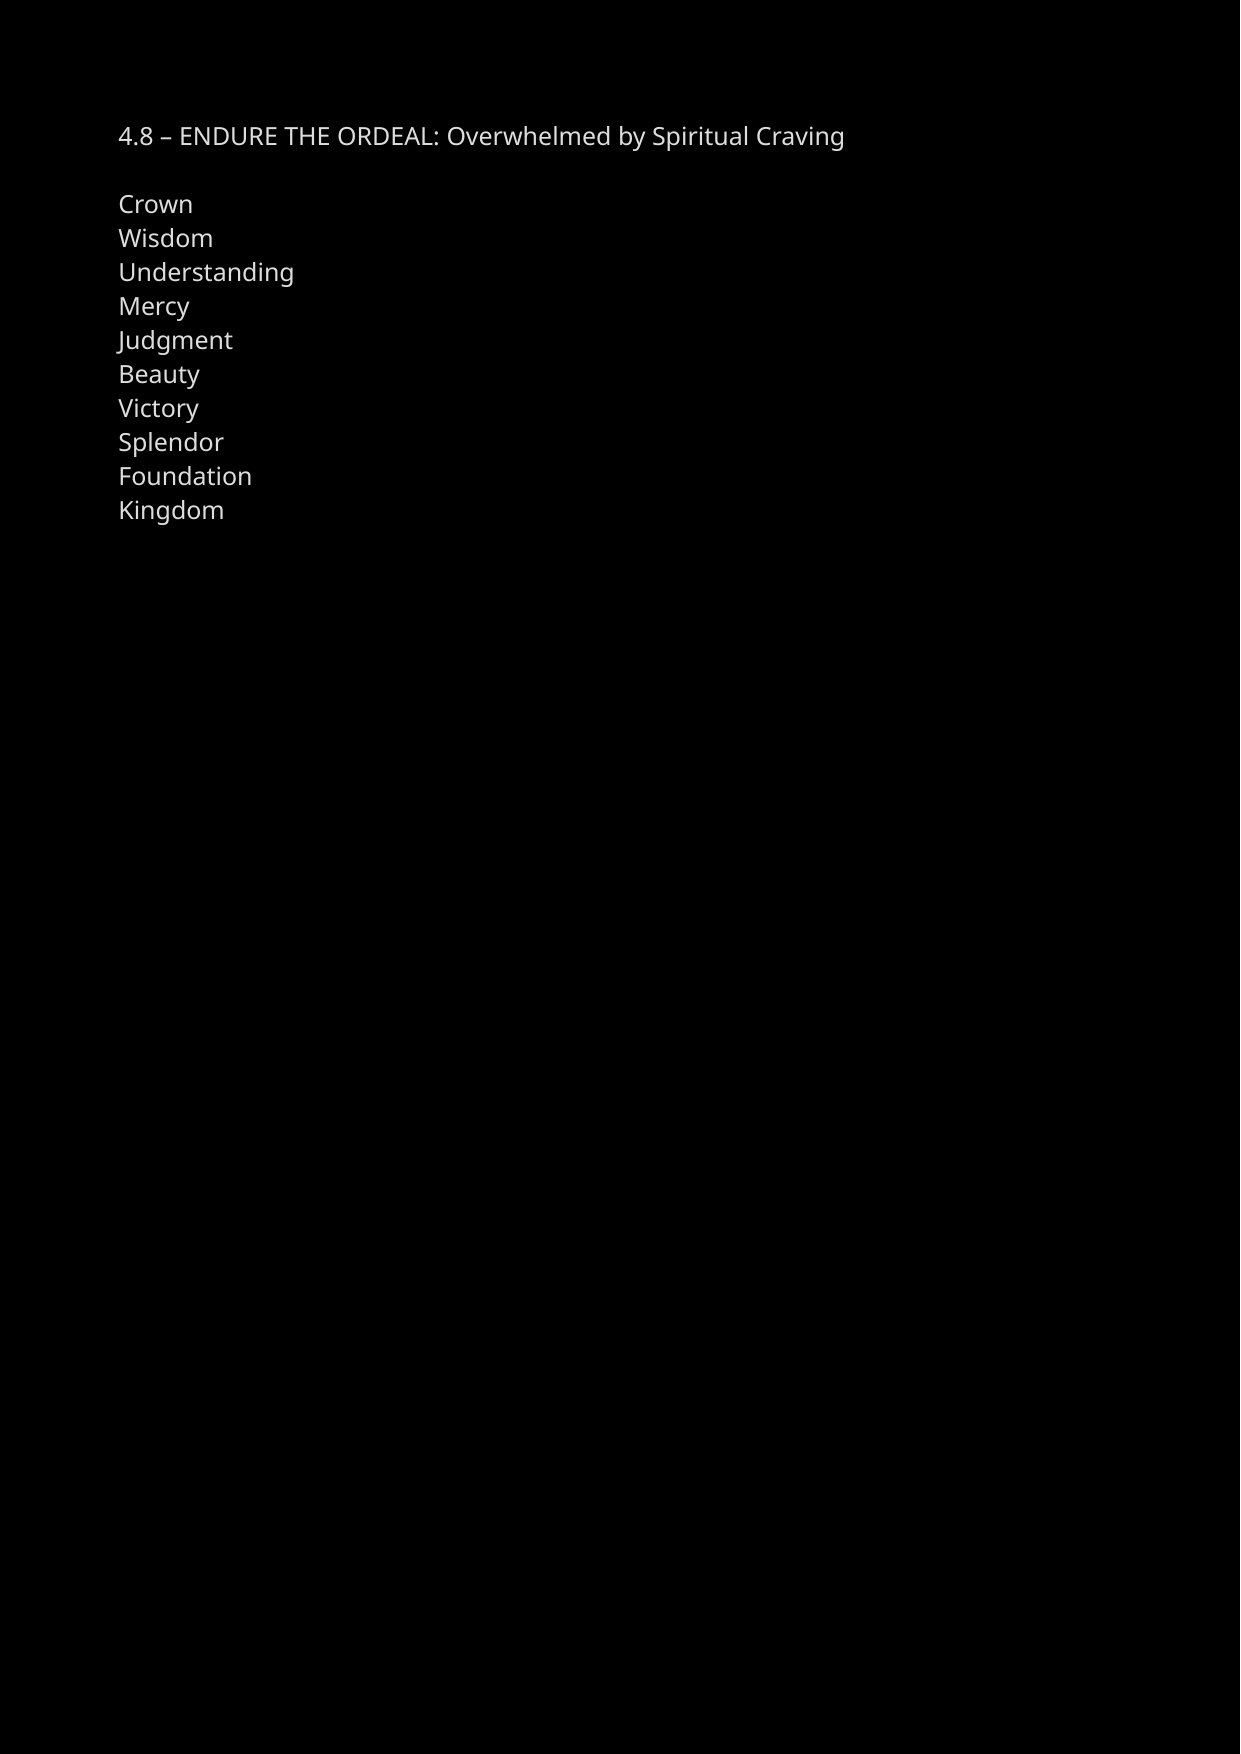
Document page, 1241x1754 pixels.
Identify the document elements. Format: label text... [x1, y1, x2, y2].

text Understanding [118, 254, 1122, 288]
text 4.8 – ENDURE THE ORDEAL: Overwhelmed by Spiritual Craving [118, 118, 1122, 152]
text Kingdom [118, 493, 1122, 527]
text Wisdom [118, 220, 1122, 254]
text Judgment [118, 322, 1122, 357]
text Crown [118, 186, 1122, 220]
text Splendor [118, 425, 1122, 459]
text Beauty [118, 357, 1122, 391]
text Foundation [118, 459, 1122, 493]
text Mercy [118, 288, 1122, 322]
text Victory [118, 391, 1122, 425]
